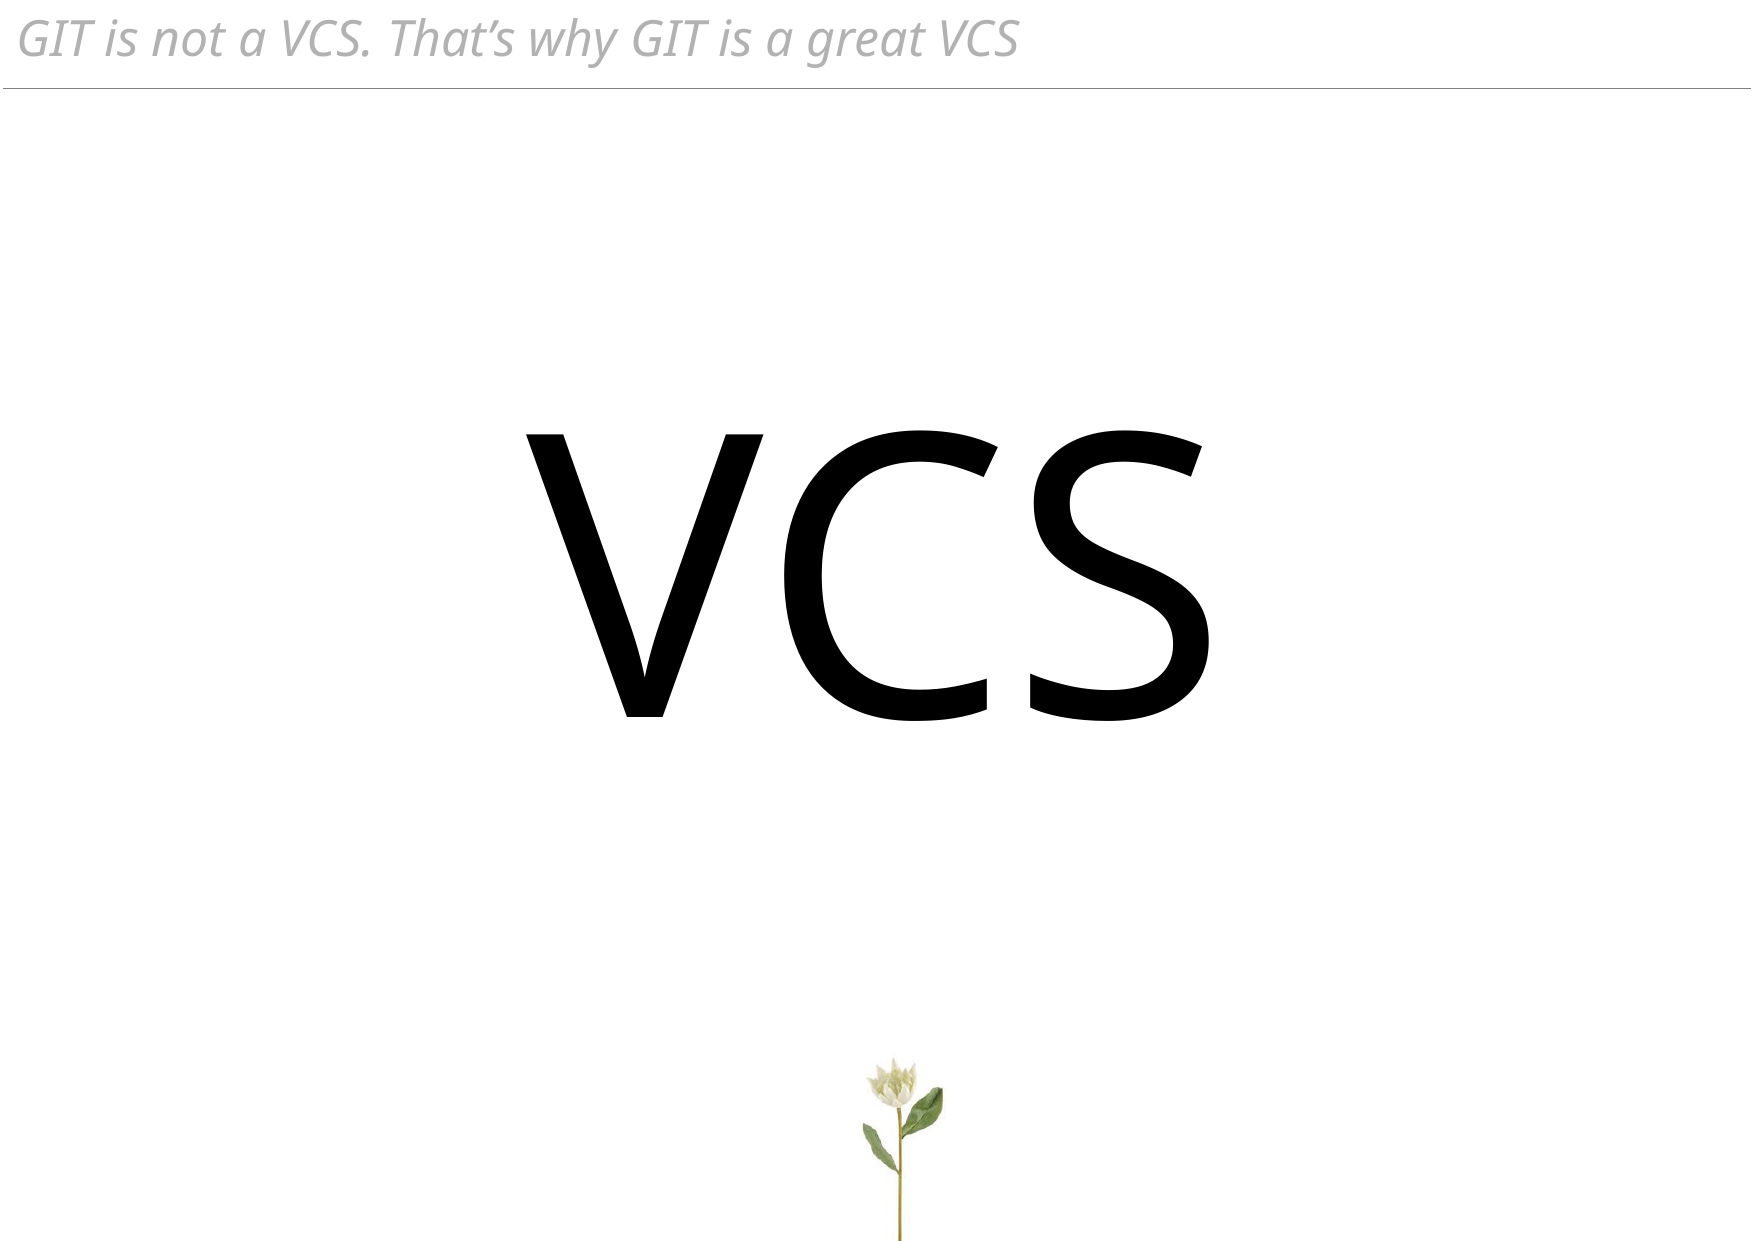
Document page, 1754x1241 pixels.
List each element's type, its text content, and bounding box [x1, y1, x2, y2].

picture [805, 1053, 993, 1241]
text VCS [3, 294, 1751, 834]
